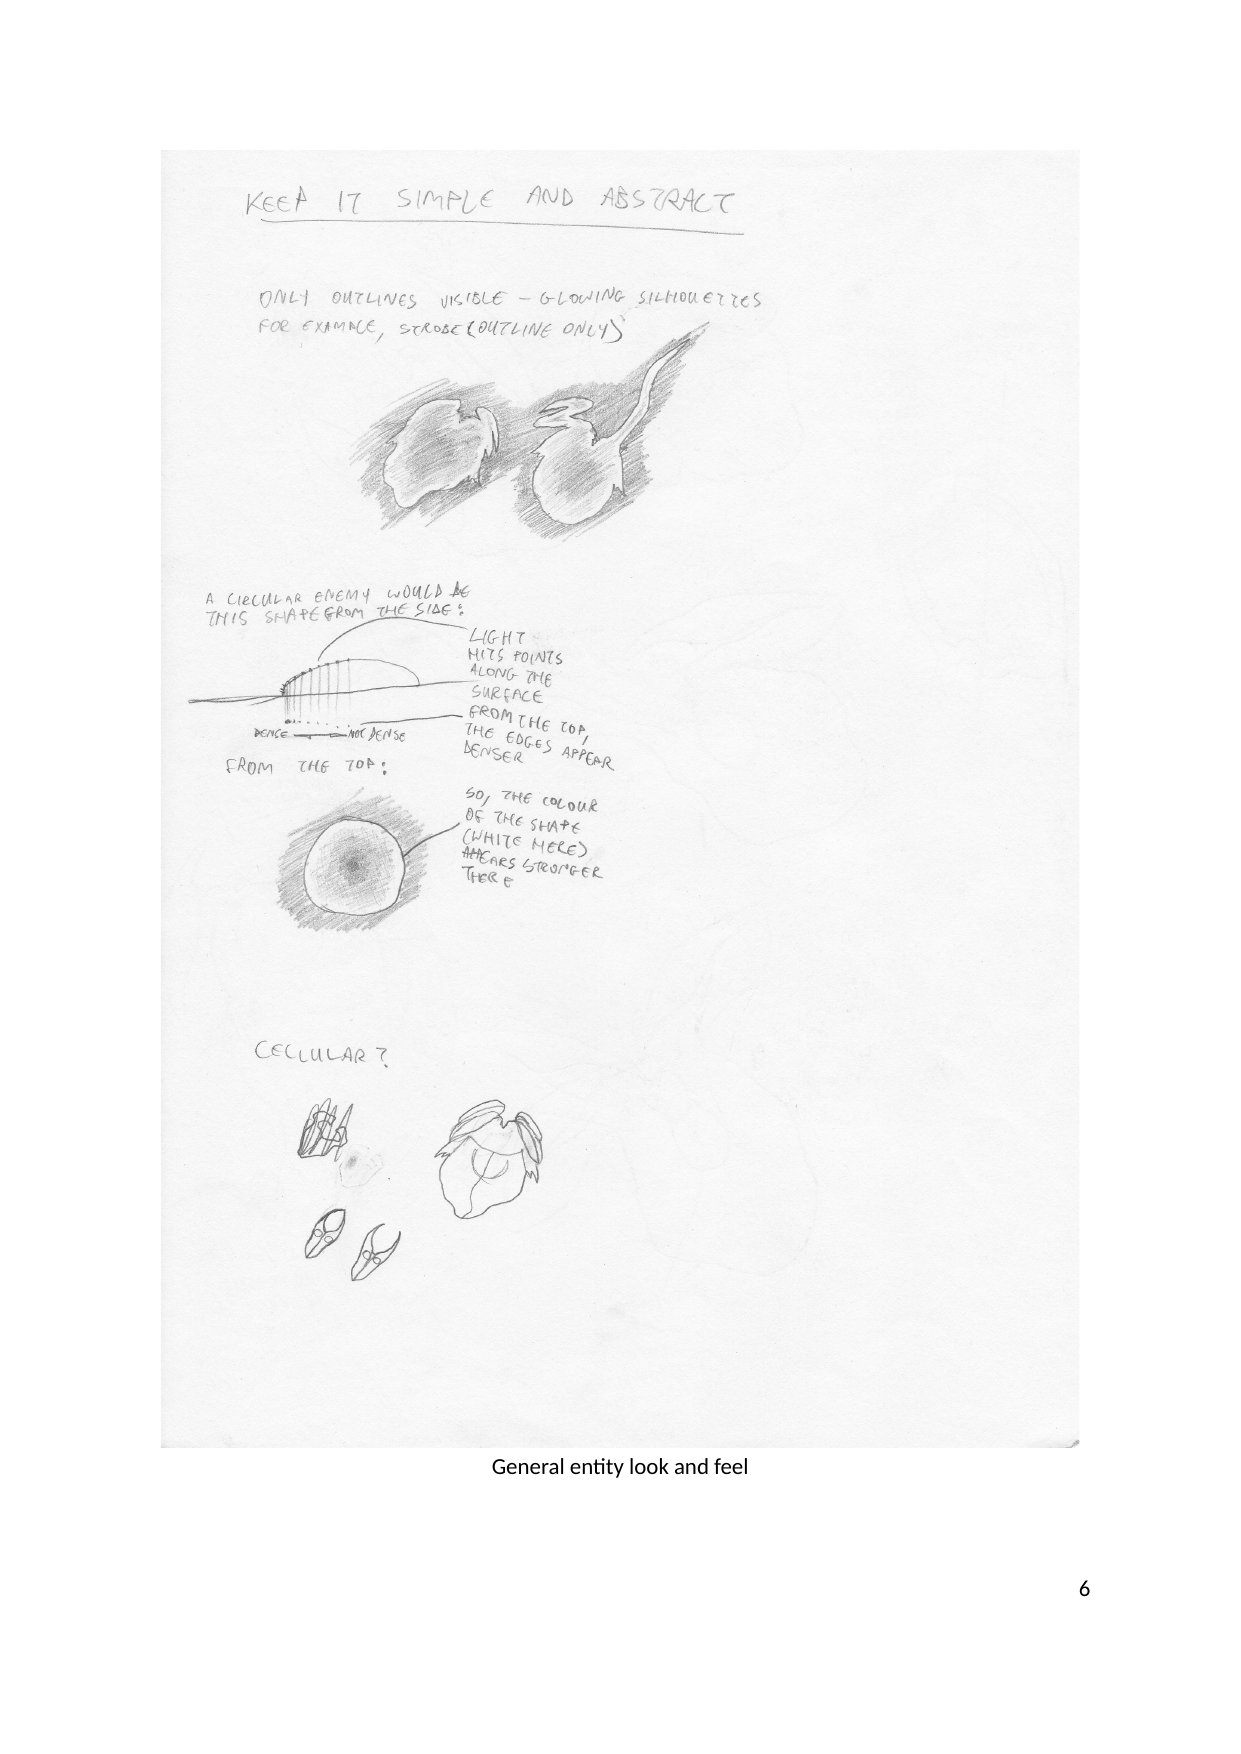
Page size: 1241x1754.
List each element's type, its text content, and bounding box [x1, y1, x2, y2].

text General entity look and feel [150, 150, 1090, 1480]
picture [160, 150, 1080, 1448]
